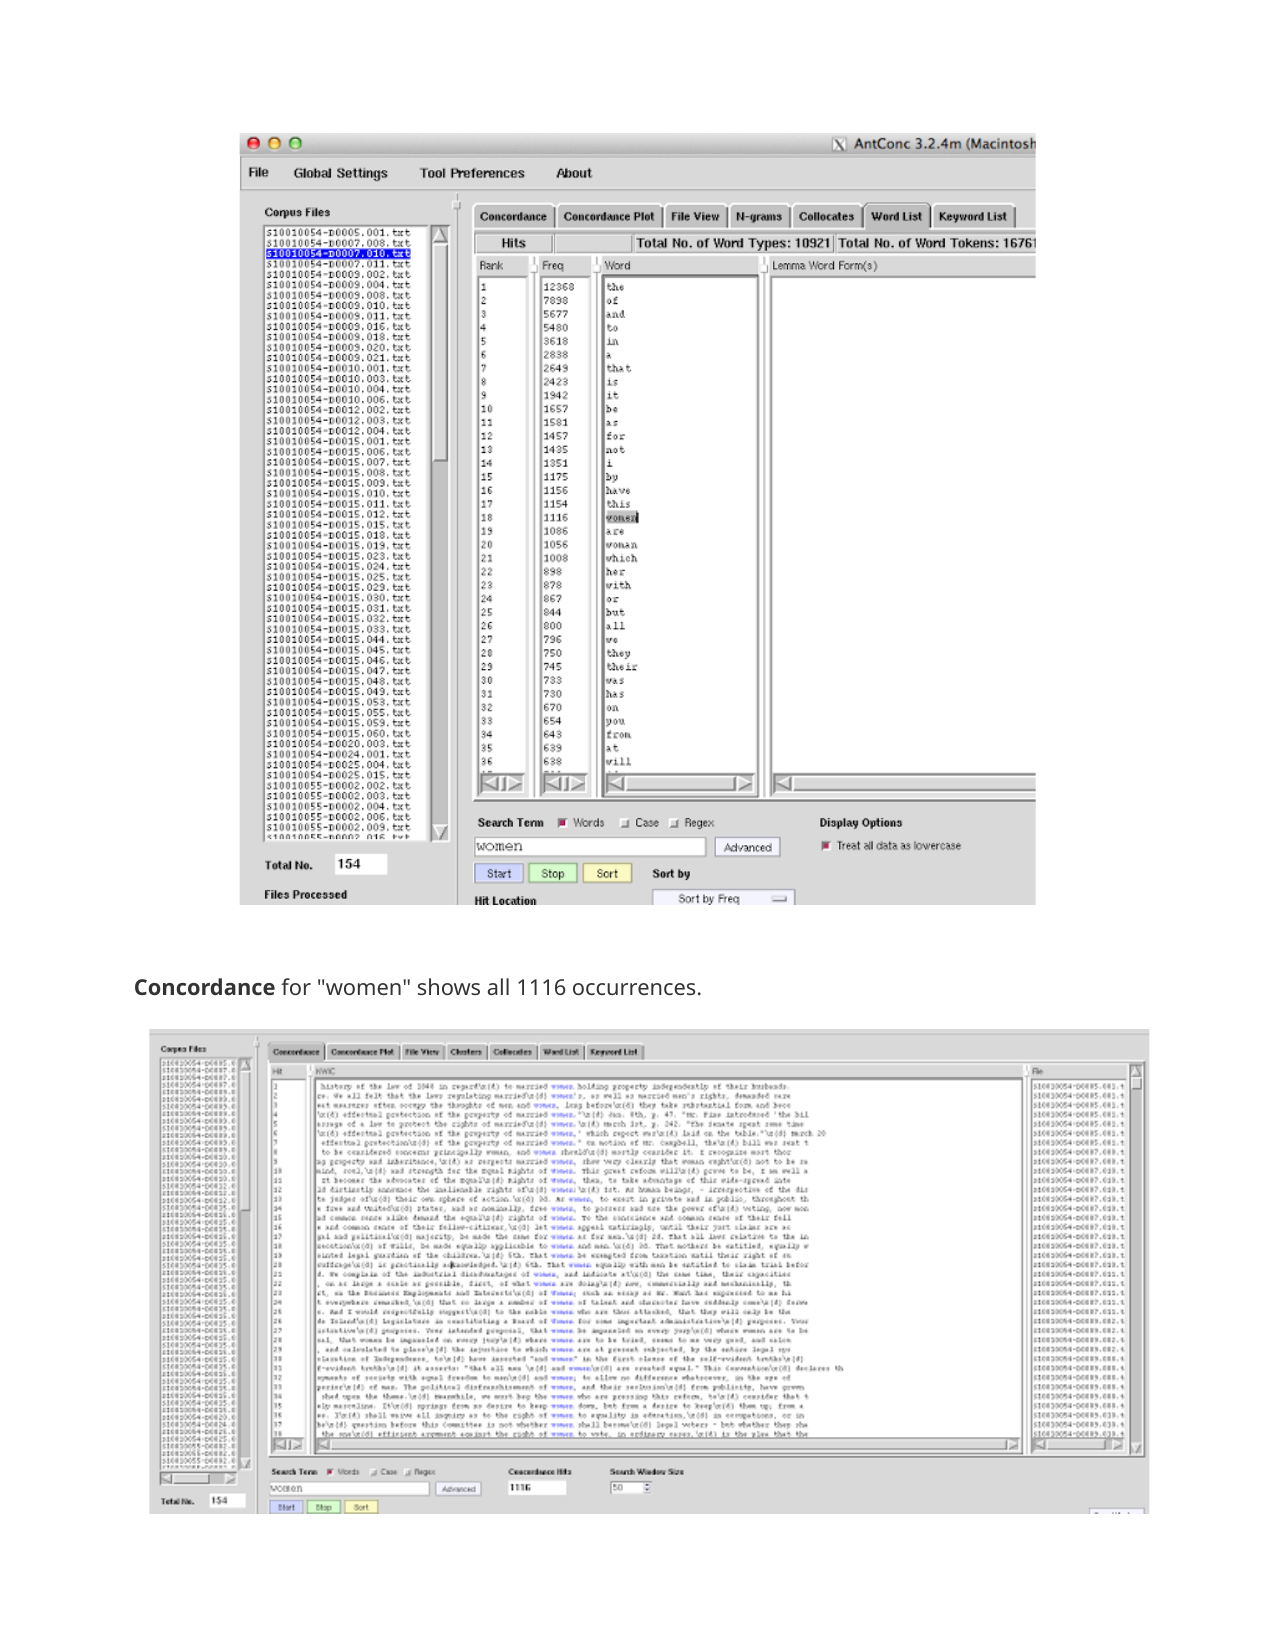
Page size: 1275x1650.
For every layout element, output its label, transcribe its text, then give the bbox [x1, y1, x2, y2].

picture [239, 133, 1036, 905]
picture [149, 1029, 1150, 1514]
text Concordance for "women" shows all 1116 occurrences. [134, 972, 1141, 1002]
